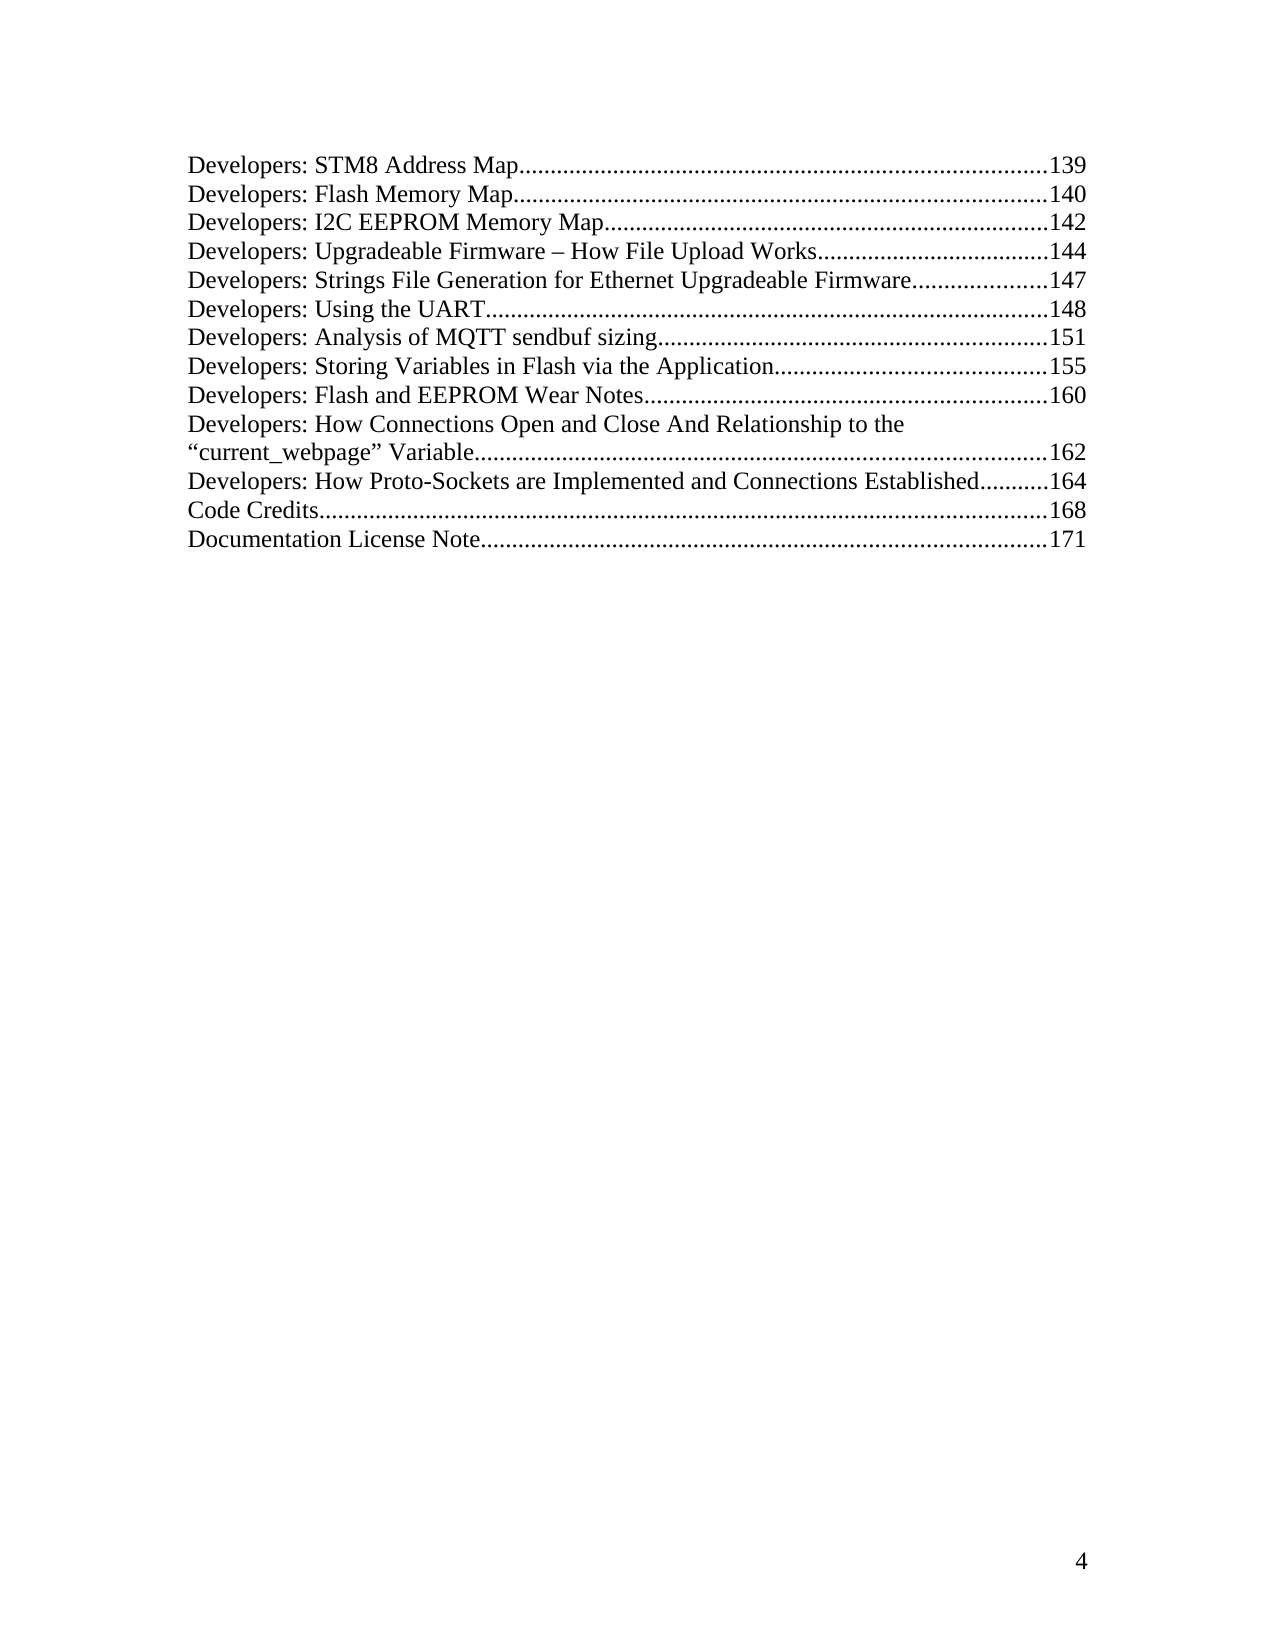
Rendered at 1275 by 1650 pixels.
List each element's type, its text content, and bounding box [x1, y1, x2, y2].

text Developers: Flash Memory Map 140 [187, 179, 1087, 207]
text Developers: Storing Variables in Flash via the Application 155 [187, 351, 1087, 380]
text Developers: Analysis of MQTT sendbuf sizing 151 [187, 322, 1087, 351]
text Documentation License Note 171 [187, 524, 1087, 552]
text Developers: Flash and EEPROM Wear Notes 160 [187, 380, 1087, 409]
text Developers: I2C EEPROM Memory Map 142 [187, 207, 1087, 236]
text Developers: Strings File Generation for Ethernet Upgradeable Firmware 147 [187, 265, 1087, 294]
text Developers: Upgradeable Firmware – How File Upload Works 144 [187, 236, 1087, 265]
text Developers: Using the UART 148 [187, 294, 1087, 322]
text Code Credits 168 [187, 495, 1087, 524]
text Developers: STM8 Address Map 139 [187, 150, 1087, 179]
text Developers: How Proto-Sockets are Implemented and Connections Established 164 [187, 466, 1087, 495]
text Developers: How Connections Open and Close And Relationship to the “current_webpage” Variable 162 [187, 409, 1087, 466]
